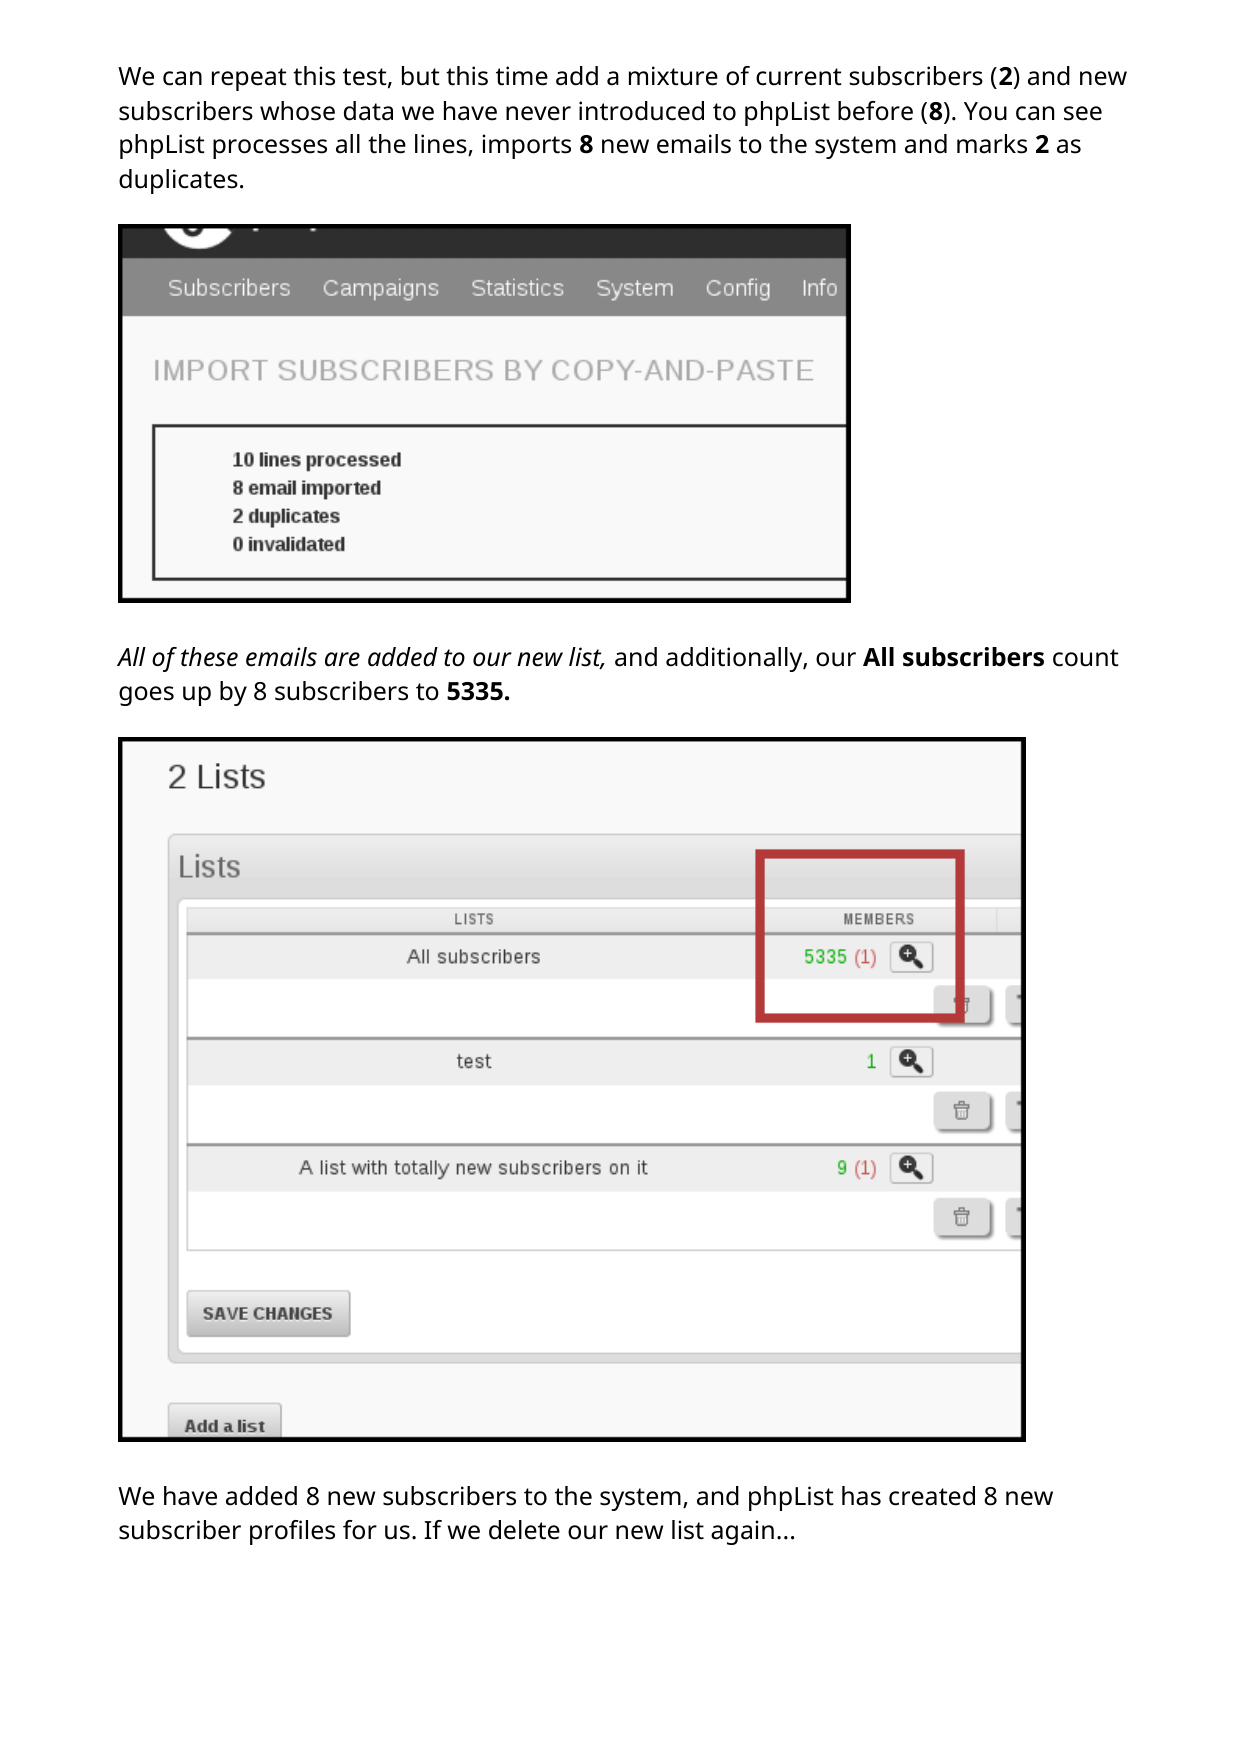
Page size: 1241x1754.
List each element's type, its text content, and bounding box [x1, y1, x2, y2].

picture [118, 737, 1026, 1442]
picture [118, 224, 851, 603]
text All of these emails are added to our new list, and additionally, our All subscribers count goes up by 8 subscribers to 5335. [118, 640, 1181, 708]
text We have added 8 new subscribers to the system, and phpList has created 8 new subscriber profiles for us. If we delete our new list again... [118, 1479, 1181, 1547]
text We can repeat this test, but this time add a mixture of current subscribers (2) and new subscribers whose data we have never introduced to phpList before (8). You can see phpList processes all the lines, imports 8 new emails to the system and marks 2 as duplicates. [118, 59, 1181, 195]
